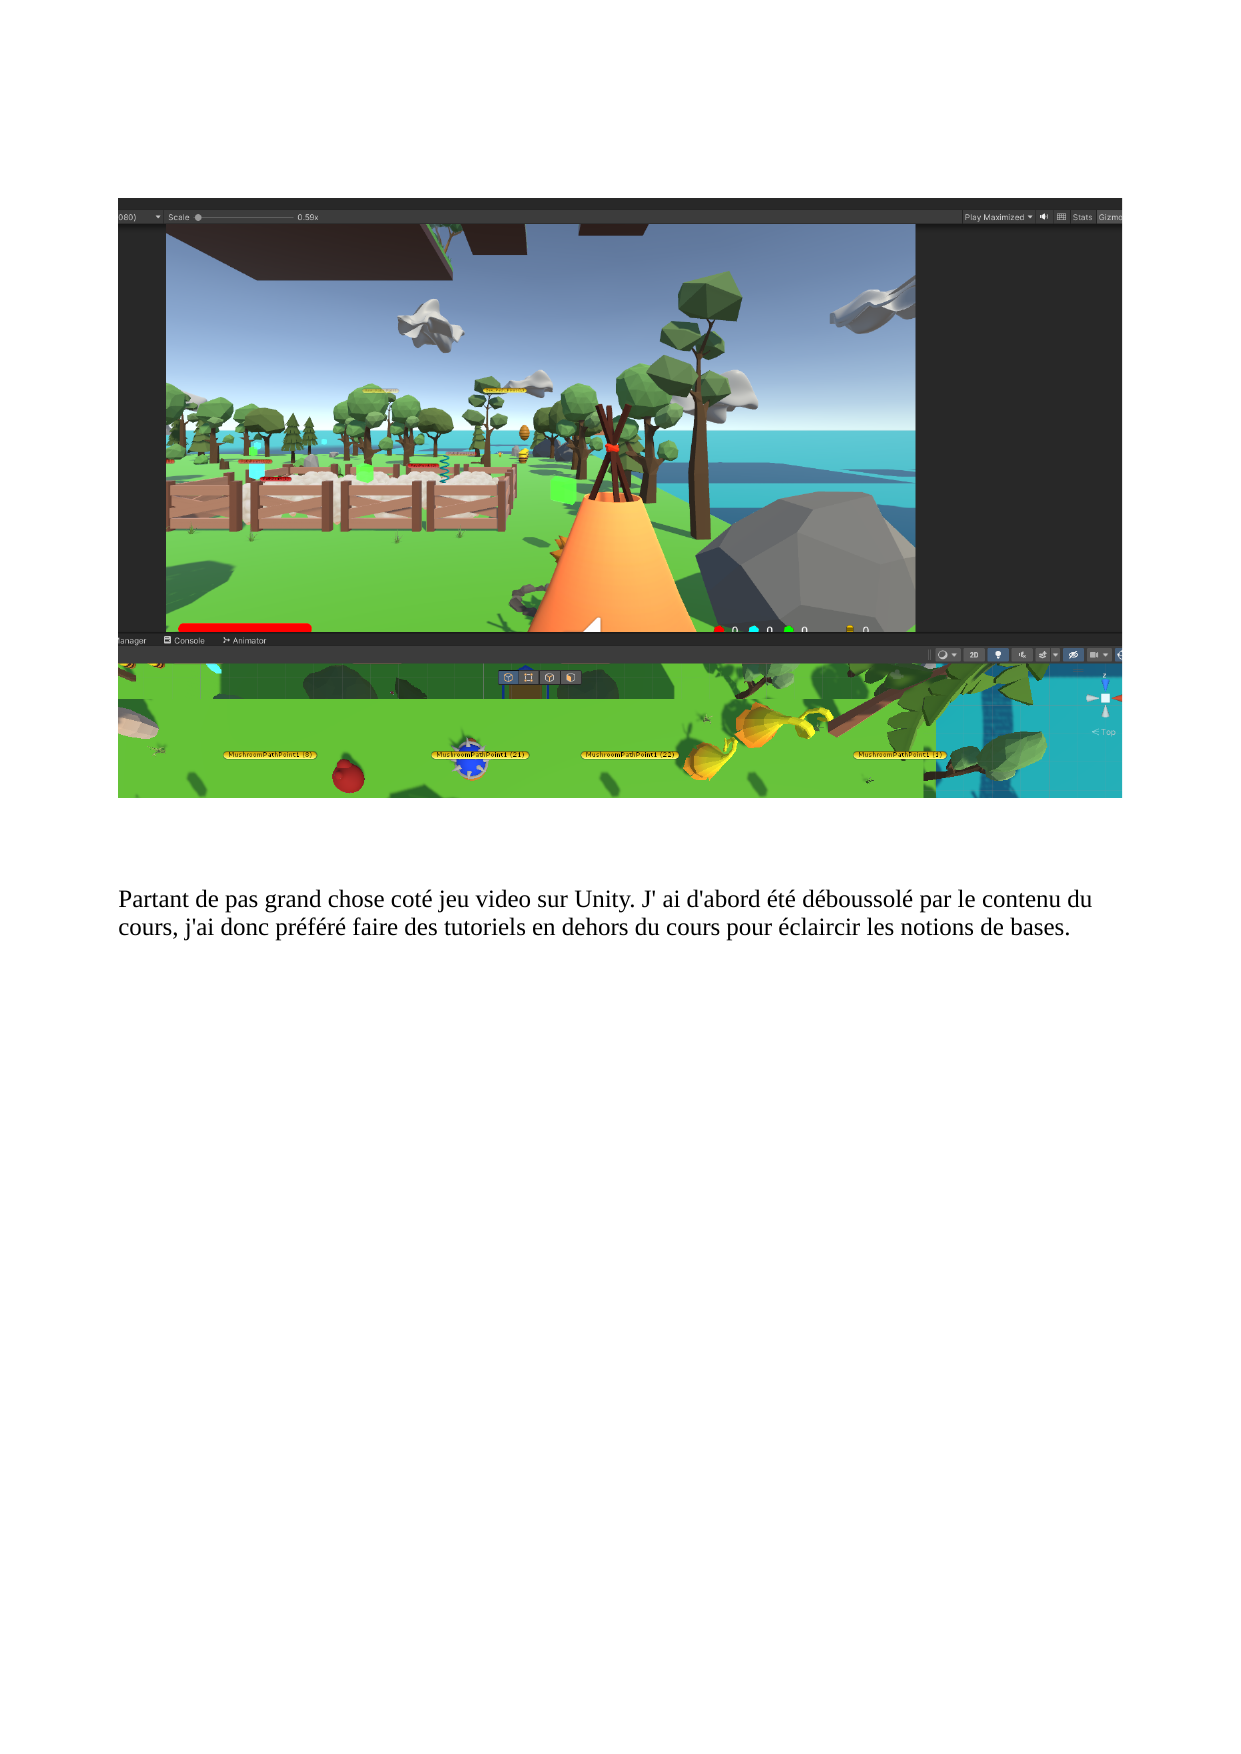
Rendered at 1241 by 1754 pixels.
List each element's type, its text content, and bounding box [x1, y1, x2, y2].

picture [118, 198, 1123, 798]
text Partant de pas grand chose coté jeu video sur Unity. J' ai d'abord été déboussolé par le contenu du cours, j'ai donc préféré faire des tutoriels en dehors du cours pour éclaircir les notions de bases. [118, 884, 1122, 941]
